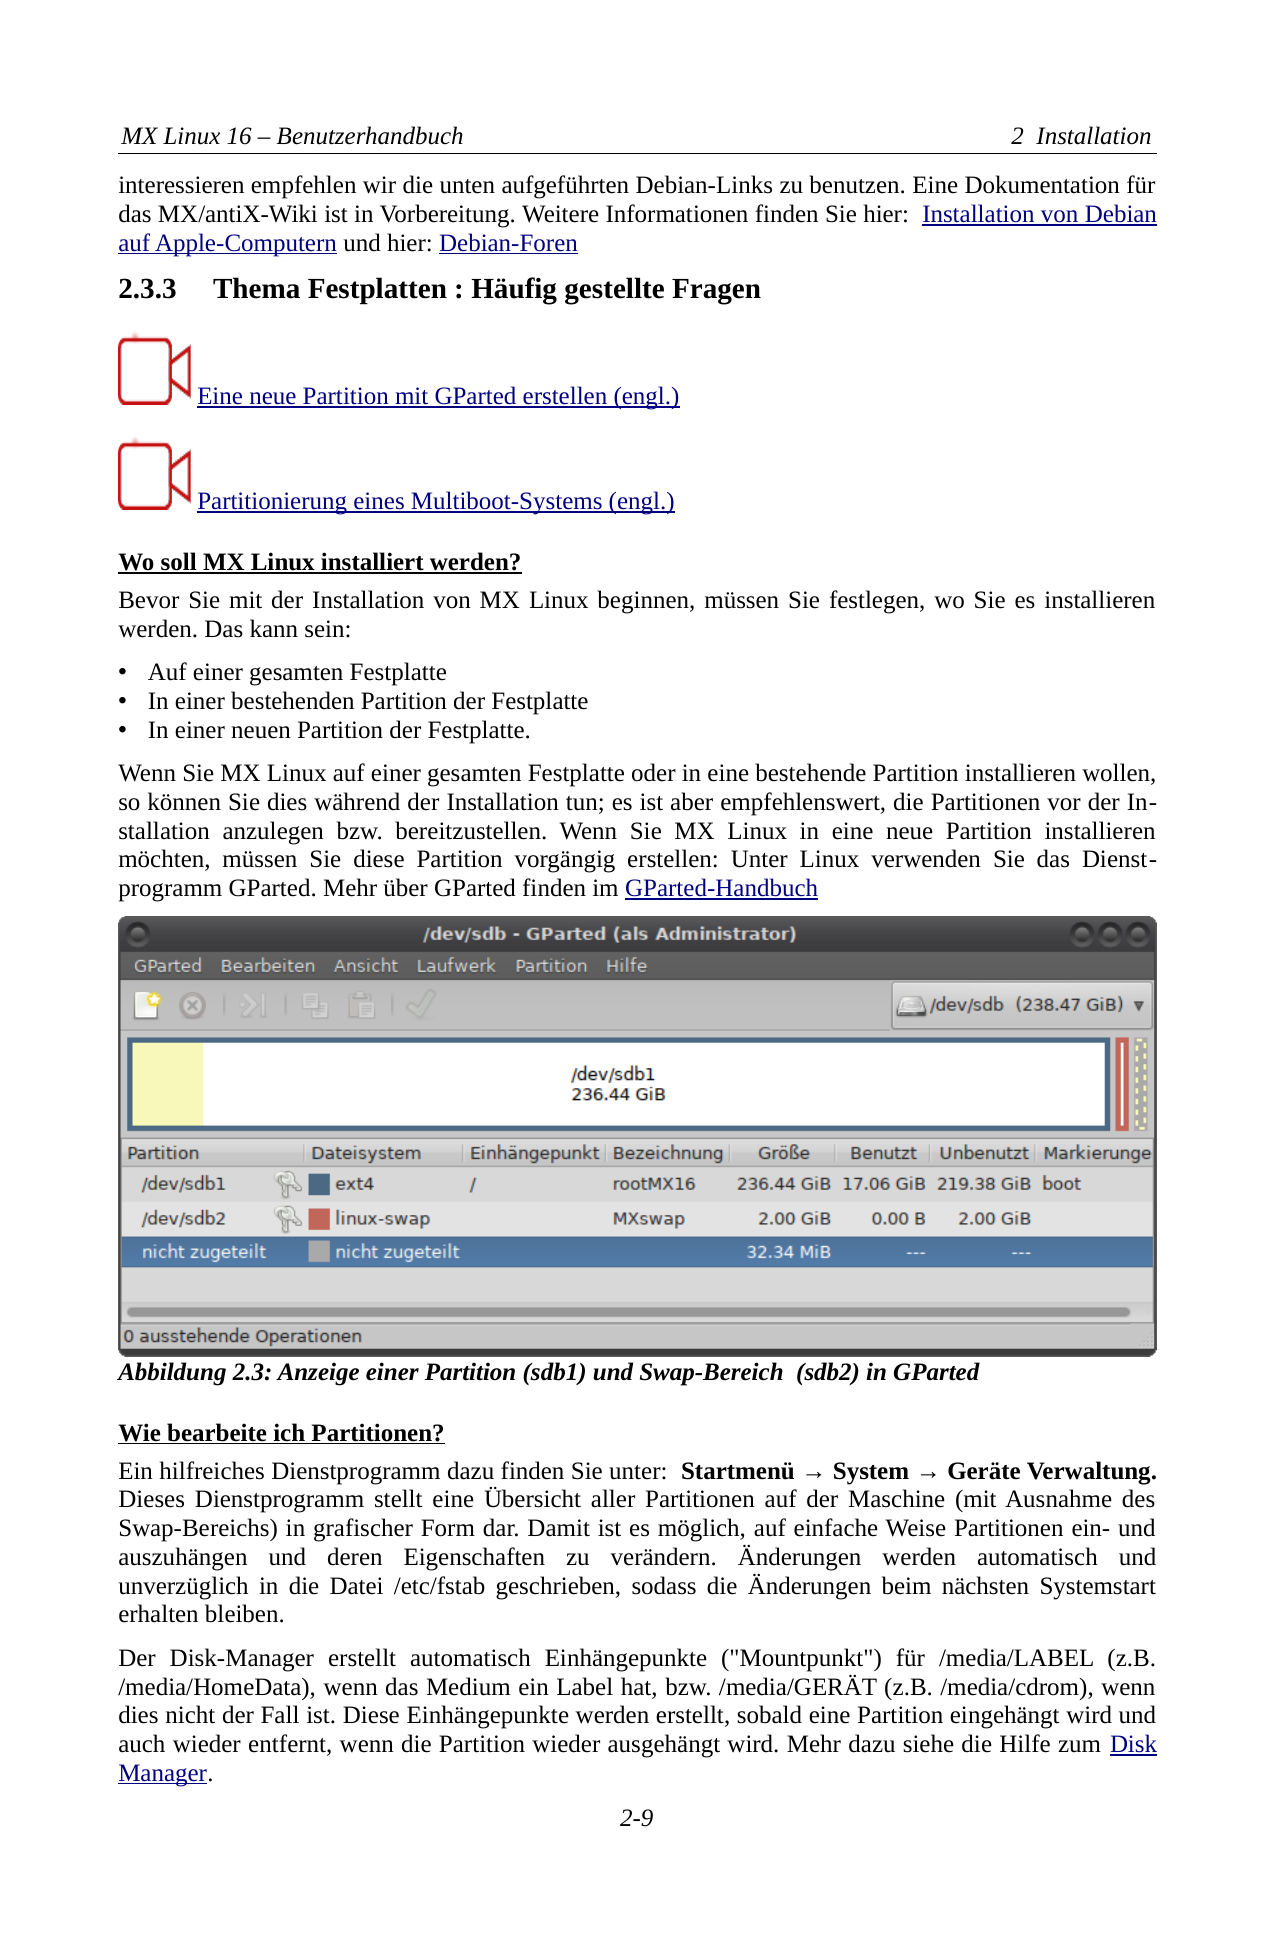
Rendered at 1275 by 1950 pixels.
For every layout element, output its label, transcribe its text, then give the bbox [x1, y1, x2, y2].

text Abbildung 2.3: Anzeige einer Partition (sdb1) und Swap-Bereich (sdb2) in GParted [118, 1357, 1157, 1386]
list Auf einer gesamten Festplatte [118, 657, 1157, 686]
list In einer neuen Partition der Festplatte. [118, 715, 1157, 743]
text Wie bearbeite ich Partitionen? [118, 1418, 1157, 1447]
text Wenn Sie MX Linux auf einer gesamten Festplatte oder in eine bestehende Partition installieren wollen, so können Sie dies während der Installation tun; es ist aber empfehlenswert, die Partitionen vor der In­stall­ation anzulegen bzw. bereitzustellen. Wenn Sie MX Linux in eine neue Partition installieren möchten, müssen Sie diese Partition vorgängig erstellen: Unter Linux verwenden Sie das Dienst­programm GParted. Mehr über GParted finden im GParted-Handbuch [118, 758, 1157, 902]
text Wo soll MX Linux installiert werden? [118, 547, 1157, 576]
text Bevor Sie mit der Installation von MX Linux beginnen, müssen Sie festlegen, wo Sie es installieren wer­den. Das kann sein: [118, 585, 1157, 642]
picture [118, 916, 1157, 1357]
picture [118, 320, 191, 405]
subtitle 2.3.3 Thema Festplatten : Häufig gestellte Fragen [118, 272, 1157, 305]
text Der Disk-Manager erstellt automatisch Einhängepunkte ("Mountpunkt") für /media/LABEL (z.B. /media/HomeData), wenn das Medium ein Label hat, bzw. /media/GERÄT (z.B. /media/cdrom), wenn dies nicht der Fall ist. Die­se Einhängepunkte werden erstellt, sobald eine Partition eingehängt wird und auch wieder ent­fernt, wenn die Partition wieder ausgehängt wird. Mehr dazu siehe die Hilfe zum Disk Manager. [118, 1643, 1157, 1787]
list In einer bestehenden Partition der Festplatte [118, 686, 1157, 715]
text interessieren empfehlen wir die unten aufgeführten Debian-Links zu benutzen. Eine Dokumentation für das MX/antiX-Wiki ist in Vorbereitung. Weitere Informationen finden Sie hier: Installation von Debian auf Apple-Computern und hier: Debian-Foren [118, 171, 1157, 257]
picture [118, 424, 191, 510]
text Partitionierung eines Multiboot-Systems (engl.) [118, 425, 1157, 515]
text Eine neue Partition mit GParted erstellen (engl.) [118, 320, 1157, 410]
text Ein hilfreiches Dienstprogramm dazu finden Sie unter: Startmenü → System → Geräte Verwaltung. Die­ses Dienstprogramm stellt eine Übersicht aller Partitionen auf der Maschine (mit Ausnahme des Swap-Be­reichs) in grafischer Form dar. Damit ist es möglich, auf einfache Weise Partitionen ein- und aus­zu­hängen und deren Eigenschaften zu verändern. Änderungen werden automatisch und unverzüglich in die Datei /etc/fstab geschrieben, sodass die Änderungen beim nächsten Systemstart erhalten bleiben. [118, 1456, 1157, 1628]
